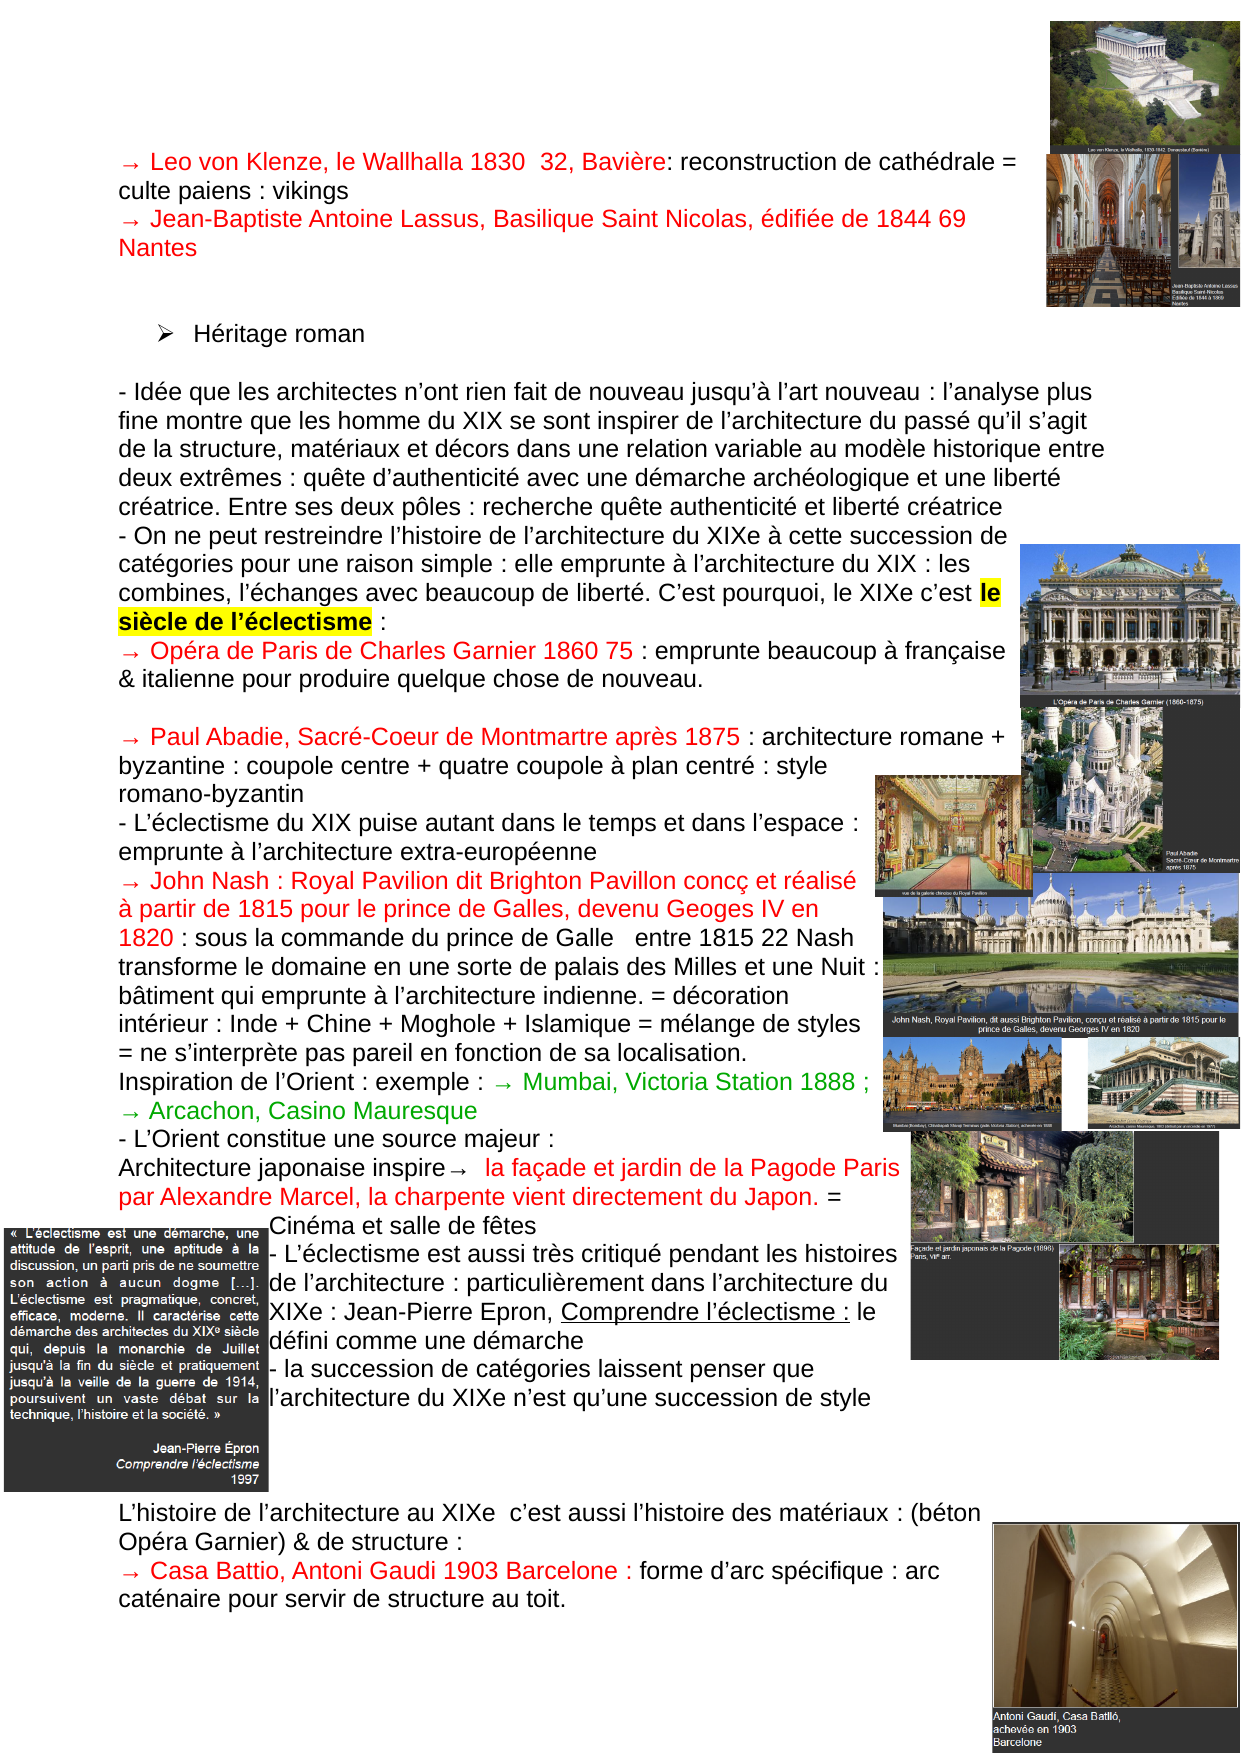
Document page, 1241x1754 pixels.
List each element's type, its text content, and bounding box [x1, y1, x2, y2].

text → Paul Abadie, Sacré-Coeur de Montmartre après 1875 : architecture romane + byzantine : coupole centre + quatre coupole à plan centré : style romano-byzantin [118, 722, 1021, 808]
text - On ne peut restreindre l’histoire de l’architecture du XIXe à cette succession de catégories pour une raison simple : elle emprunte à l’architecture du XIX : les combines, l’échanges avec beaucoup de liberté. C’est pourquoi, le XIXe c’est le siècle de l’éclectisme : [118, 521, 1122, 636]
text → Casa Battio, Antoni Gaudi 1903 Barcelone : forme d’arc spécifique : arc caténaire pour servir de structure au toit. [118, 1556, 992, 1613]
text - Idée que les architectes n’ont rien fait de nouveau jusqu’à l’art nouveau : l’analyse plus fine montre que les homme du XIX se sont inspirer de l’architecture du passé qu’il s’agit de la structure, matériaux et décors dans une relation variable au modèle historique entre deux extrêmes : quête d’authenticité avec une démarche archéologique et une liberté créatrice. Entre ses deux pôles : recherche quête authenticité et liberté créatrice [118, 377, 1122, 521]
list Héritage roman [156, 319, 1122, 348]
picture [992, 1522, 1240, 1753]
picture [1046, 21, 1241, 307]
text - L’éclectisme est aussi très critiqué pendant les histoires de l’architecture : particulièrement dans l’architecture du XIXe : Jean-Pierre Epron, Comprendre l’éclectisme : le défini comme une démarche [269, 1239, 910, 1354]
text → Jean-Baptiste Antoine Lassus, Basilique Saint Nicolas, édifiée de 1844 69 Nantes [118, 204, 1046, 262]
picture [3, 1228, 269, 1492]
text - L’Orient constitue une source majeur : [118, 1124, 910, 1153]
text Architecture japonaise inspire→ la façade et jardin de la Pagode Paris par Alexandre Marcel, la charpente vient directement du Japon. = Cinéma et salle de fêtes [118, 1153, 910, 1239]
text → Leo von Klenze, le Wallhalla 1830 32, Bavière: reconstruction de cathédrale = culte paiens : vikings [118, 147, 1049, 204]
text - la succession de catégories laissent penser que l’architecture du XIXe n’est qu’une succession de style [269, 1354, 1122, 1412]
text - L’éclectisme du XIX puise autant dans le temps et dans l’espace : emprunte à l’architecture extra-européenne [118, 808, 875, 866]
picture [875, 544, 1241, 1360]
text → John Nash : Royal Pavilion dit Brighton Pavillon concç et réalisé à partir de 1815 pour le prince de Galles, devenu Geoges IV en 1820 : sous la commande du prince de Galle entre 1815 22 Nash transforme le domaine en une sorte de palais des Milles et une Nuit : bâtiment qui emprunte à l’architecture indienne. = décoration intérieur : Inde + Chine + Moghole + Islamique = mélange de styles = ne s’interprète pas pareil en fonction de sa localisation. [118, 866, 883, 1067]
text L’histoire de l’architecture au XIXe c’est aussi l’histoire des matériaux : (béton Opéra Garnier) & de structure : [118, 1498, 1122, 1556]
text Inspiration de l’Orient : exemple : → Mumbai, Victoria Station 1888 ; → Arcachon, Casino Mauresque [118, 1067, 883, 1124]
text → Opéra de Paris de Charles Garnier 1860 75 : emprunte beaucoup à française & italienne pour produire quelque chose de nouveau. [118, 636, 1020, 693]
